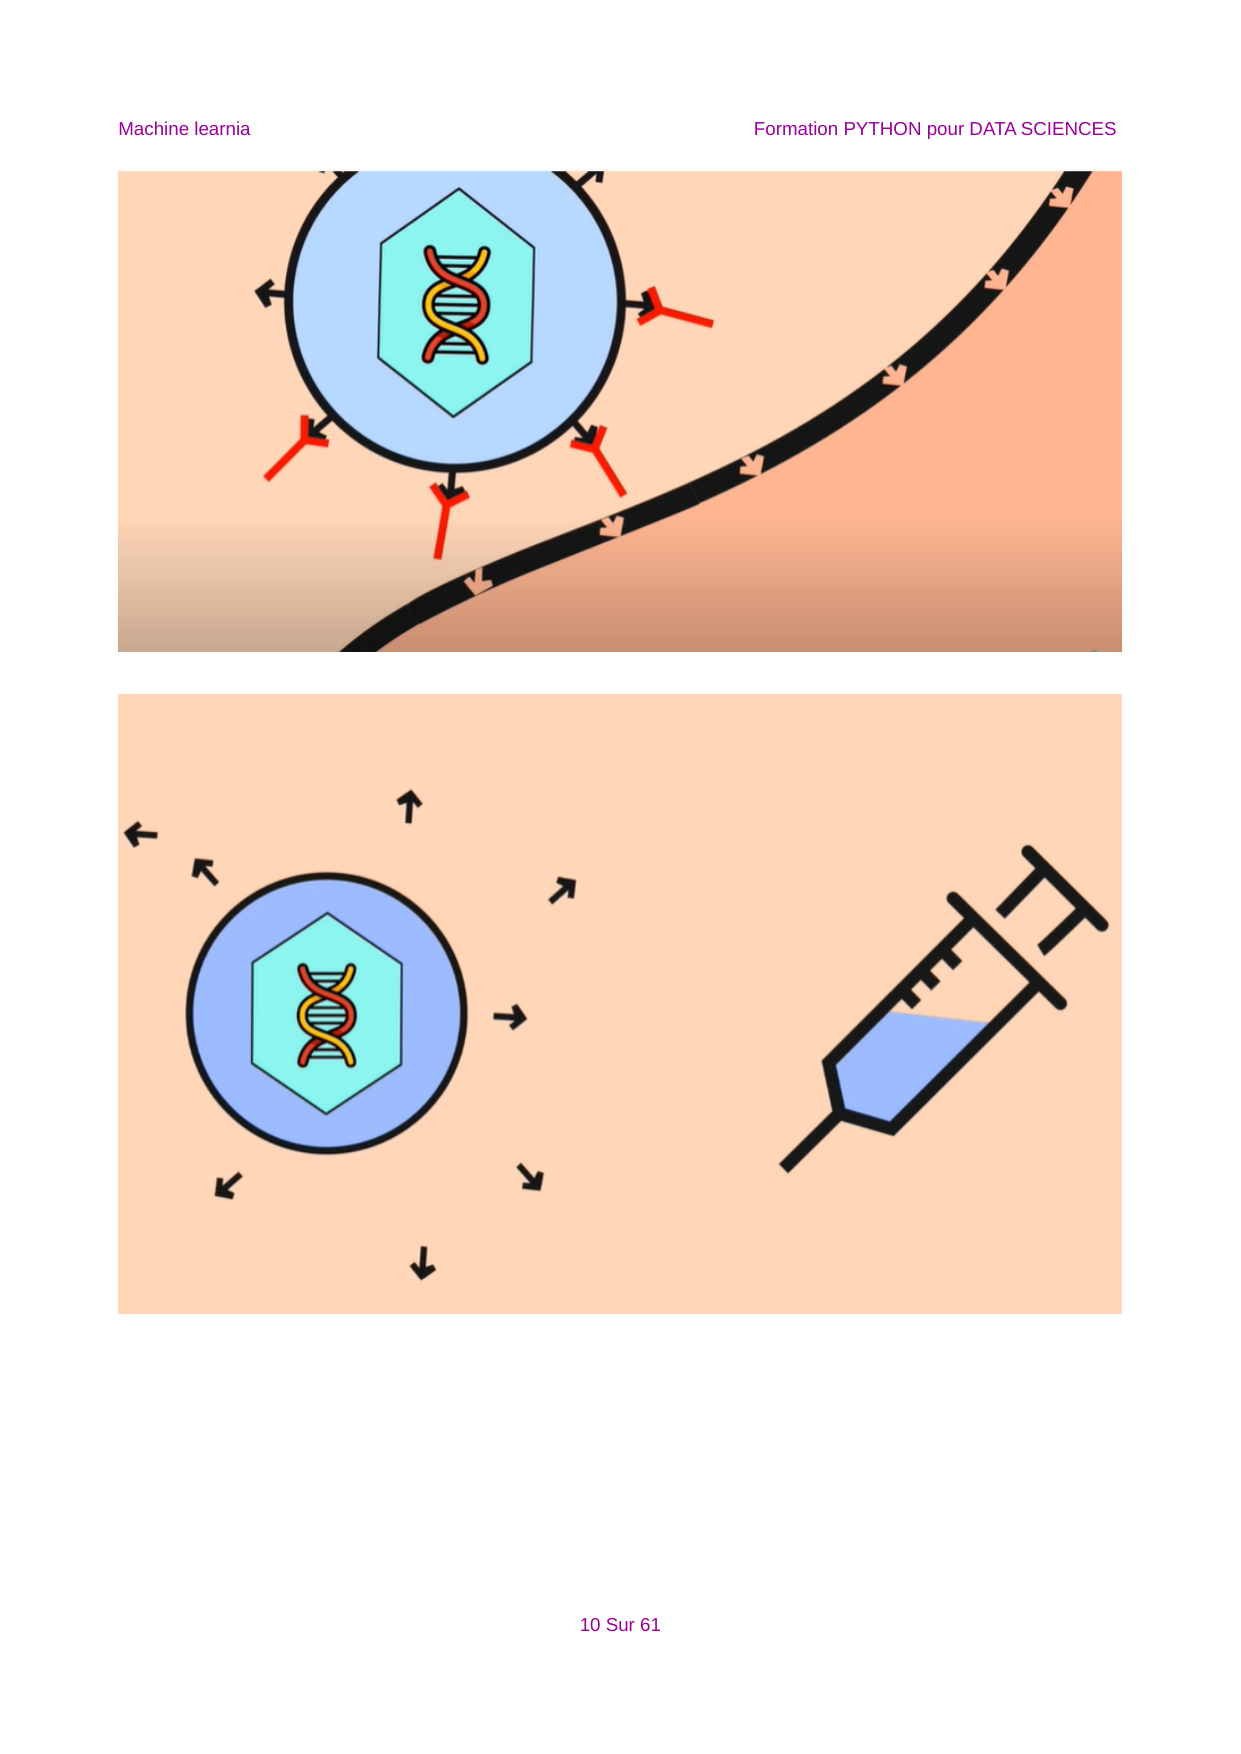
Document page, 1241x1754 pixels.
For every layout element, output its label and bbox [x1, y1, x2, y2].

picture [118, 694, 1122, 1314]
picture [118, 169, 1122, 652]
